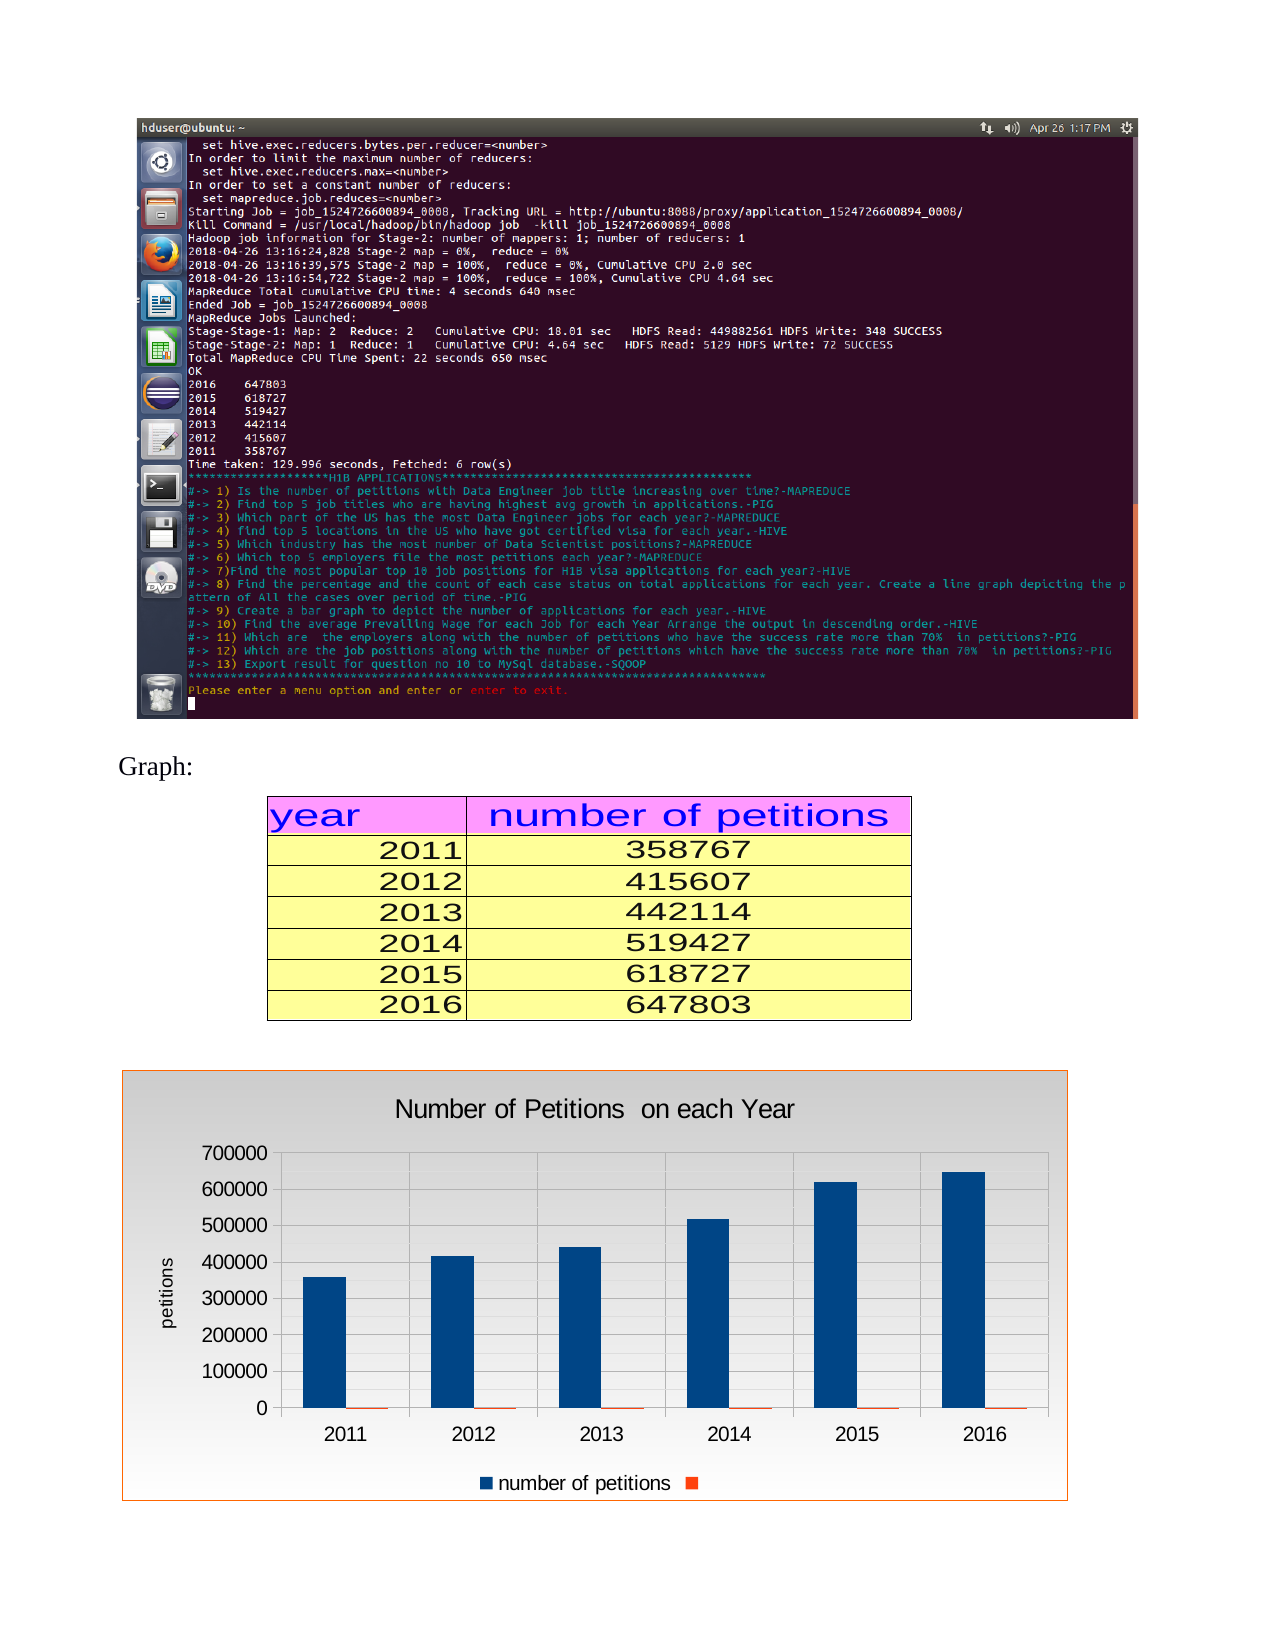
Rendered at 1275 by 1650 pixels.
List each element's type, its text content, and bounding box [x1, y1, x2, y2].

picture [136, 118, 1139, 719]
text Graph: [118, 750, 1157, 781]
